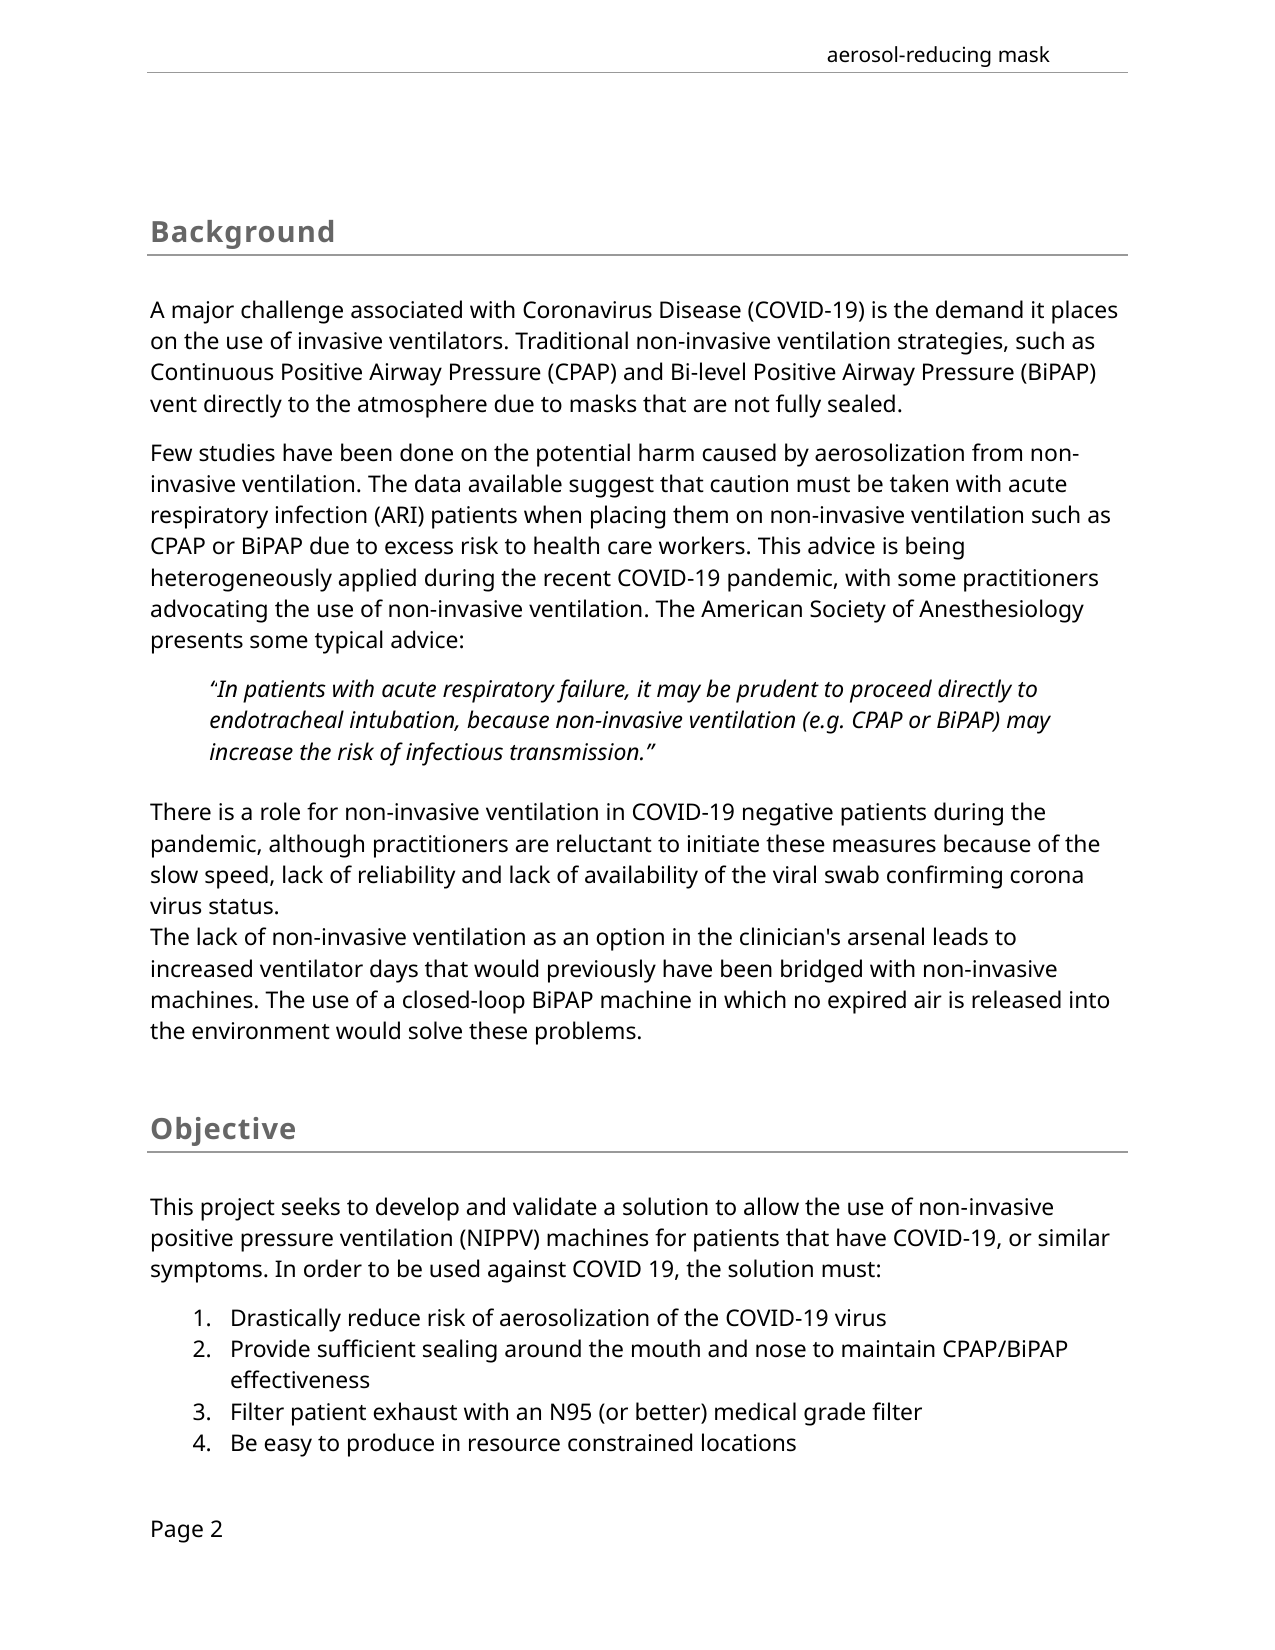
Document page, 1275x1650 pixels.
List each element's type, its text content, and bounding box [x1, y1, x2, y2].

text This project seeks to develop and validate a solution to allow the use of non-invasive positive pressure ventilation (NIPPV) machines for patients that have COVID-19, or similar symptoms. In order to be used against COVID 19, the solution must: [150, 1190, 1125, 1284]
subtitle Background [147, 209, 1128, 254]
text There is a role for non-invasive ventilation in COVID-19 negative patients during the pandemic, although practitioners are reluctant to initiate these measures because of the slow speed, lack of reliability and lack of availability of the viral swab confirming corona virus status. [150, 796, 1125, 921]
list Drastically reduce risk of aerosolization of the COVID-19 virus [192, 1302, 1125, 1333]
text A major challenge associated with Coronavirus Disease (COVID-19) is the demand it places on the use of invasive ventilators. Traditional non-invasive ventilation strategies, such as Continuous Positive Airway Pressure (CPAP) and Bi-level Positive Airway Pressure (BiPAP) vent directly to the atmosphere due to masks that are not fully sealed. [150, 294, 1125, 419]
text “In patients with acute respiratory failure, it may be prudent to proceed directly to endotracheal intubation, because non-invasive ventilation (e.g. CPAP or BiPAP) may increase the risk of infectious transmission.” [209, 673, 1066, 767]
text Few studies have been done on the potential harm caused by aerosolization from non-invasive ventilation. The data available suggest that caution must be taken with acute respiratory infection (ARI) patients when placing them on non-invasive ventilation such as CPAP or BiPAP due to excess risk to health care workers. This advice is being heterogeneously applied during the recent COVID-19 pandemic, with some practitioners advocating the use of non-invasive ventilation. The American Society of Anesthesiology presents some typical advice: [150, 437, 1125, 655]
subtitle Objective [147, 1105, 1128, 1151]
list Filter patient exhaust with an N95 (or better) medical grade filter [192, 1396, 1125, 1427]
list Be easy to produce in resource constrained locations [192, 1427, 1125, 1458]
text The lack of non-invasive ventilation as an option in the clinician's arsenal leads to increased ventilator days that would previously have been bridged with non-invasive machines. The use of a closed-loop BiPAP machine in which no expired air is released into the environment would solve these problems. [150, 921, 1125, 1046]
list Provide sufficient sealing around the mouth and nose to maintain CPAP/BiPAP effectiveness [192, 1333, 1125, 1396]
